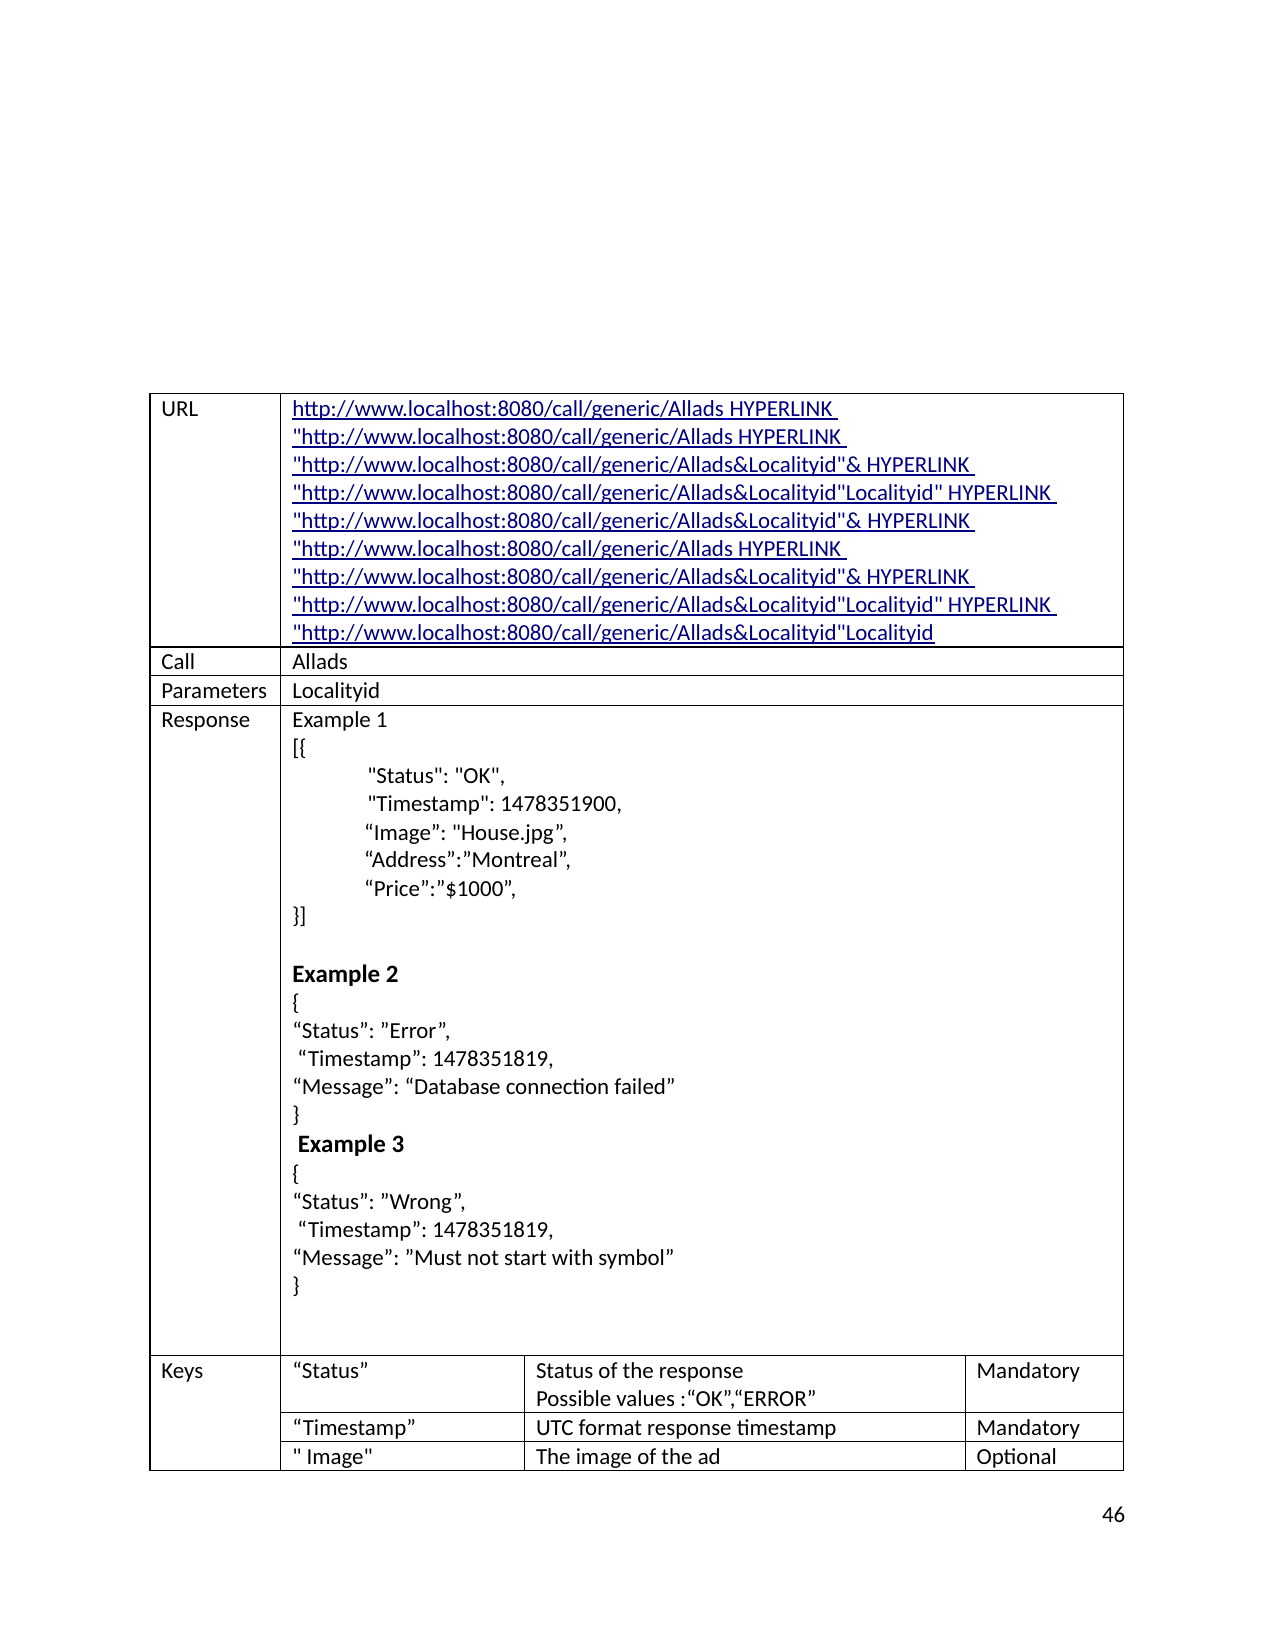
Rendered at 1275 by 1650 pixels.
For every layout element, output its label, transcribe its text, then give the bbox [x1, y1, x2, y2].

table_cell The image of the ad [525, 1442, 965, 1470]
table_cell " Image" [281, 1442, 524, 1470]
table_cell Example 1 [{ "Status": "OK", "Timestamp": 1478351900, “Image”: "House.jpg”, “Address”:”Montreal”, “Price”:”$1000”, }] Example 2 { “Status”: ”Error”, “Timestamp”: 1478351819, “Message”: “Database connection failed” } Example 3 { “Status”: ”Wrong”, “Timestamp”: 1478351819, “Message”: ”Must not start with symbol” } [281, 706, 1123, 1355]
table_cell Parameters [151, 676, 280, 704]
table_cell Optional [966, 1442, 1123, 1470]
table_cell Localityid [281, 676, 1123, 704]
table_cell Keys [151, 1356, 280, 1470]
table_cell Allads [281, 648, 1123, 675]
table_cell Mandatory [966, 1356, 1123, 1412]
table_header http://www.localhost:8080/call/generic/Allads HYPERLINK "http://www.localhost:8080/call/generic/Allads HYPERLINK "http://www.localhost:8080/call/generic/Allads&Localityid"& HYPERLINK "http://www.localhost:8080/call/generic/Allads&Localityid"Localityid" HYPERLINK "http://www.localhost:8080/call/generic/Allads&Localityid"& HYPERLINK "http://www.localhost:8080/call/generic/Allads HYPERLINK "http://www.localhost:8080/call/generic/Allads&Localityid"& HYPERLINK "http://www.localhost:8080/call/generic/Allads&Localityid"Localityid" HYPERLINK "http://www.localhost:8080/call/generic/Allads&Localityid"Localityid [281, 394, 1123, 646]
table_cell Mandatory [966, 1413, 1123, 1441]
table_header URL [151, 394, 280, 646]
table_cell “Timestamp” [281, 1413, 524, 1441]
table_cell Response [151, 706, 280, 1355]
table_cell Call [151, 648, 280, 675]
table_cell UTC format response timestamp [525, 1413, 965, 1441]
table_cell Status of the response Possible values :“OK”,“ERROR” [525, 1356, 965, 1412]
table_cell “Status” [281, 1356, 524, 1412]
